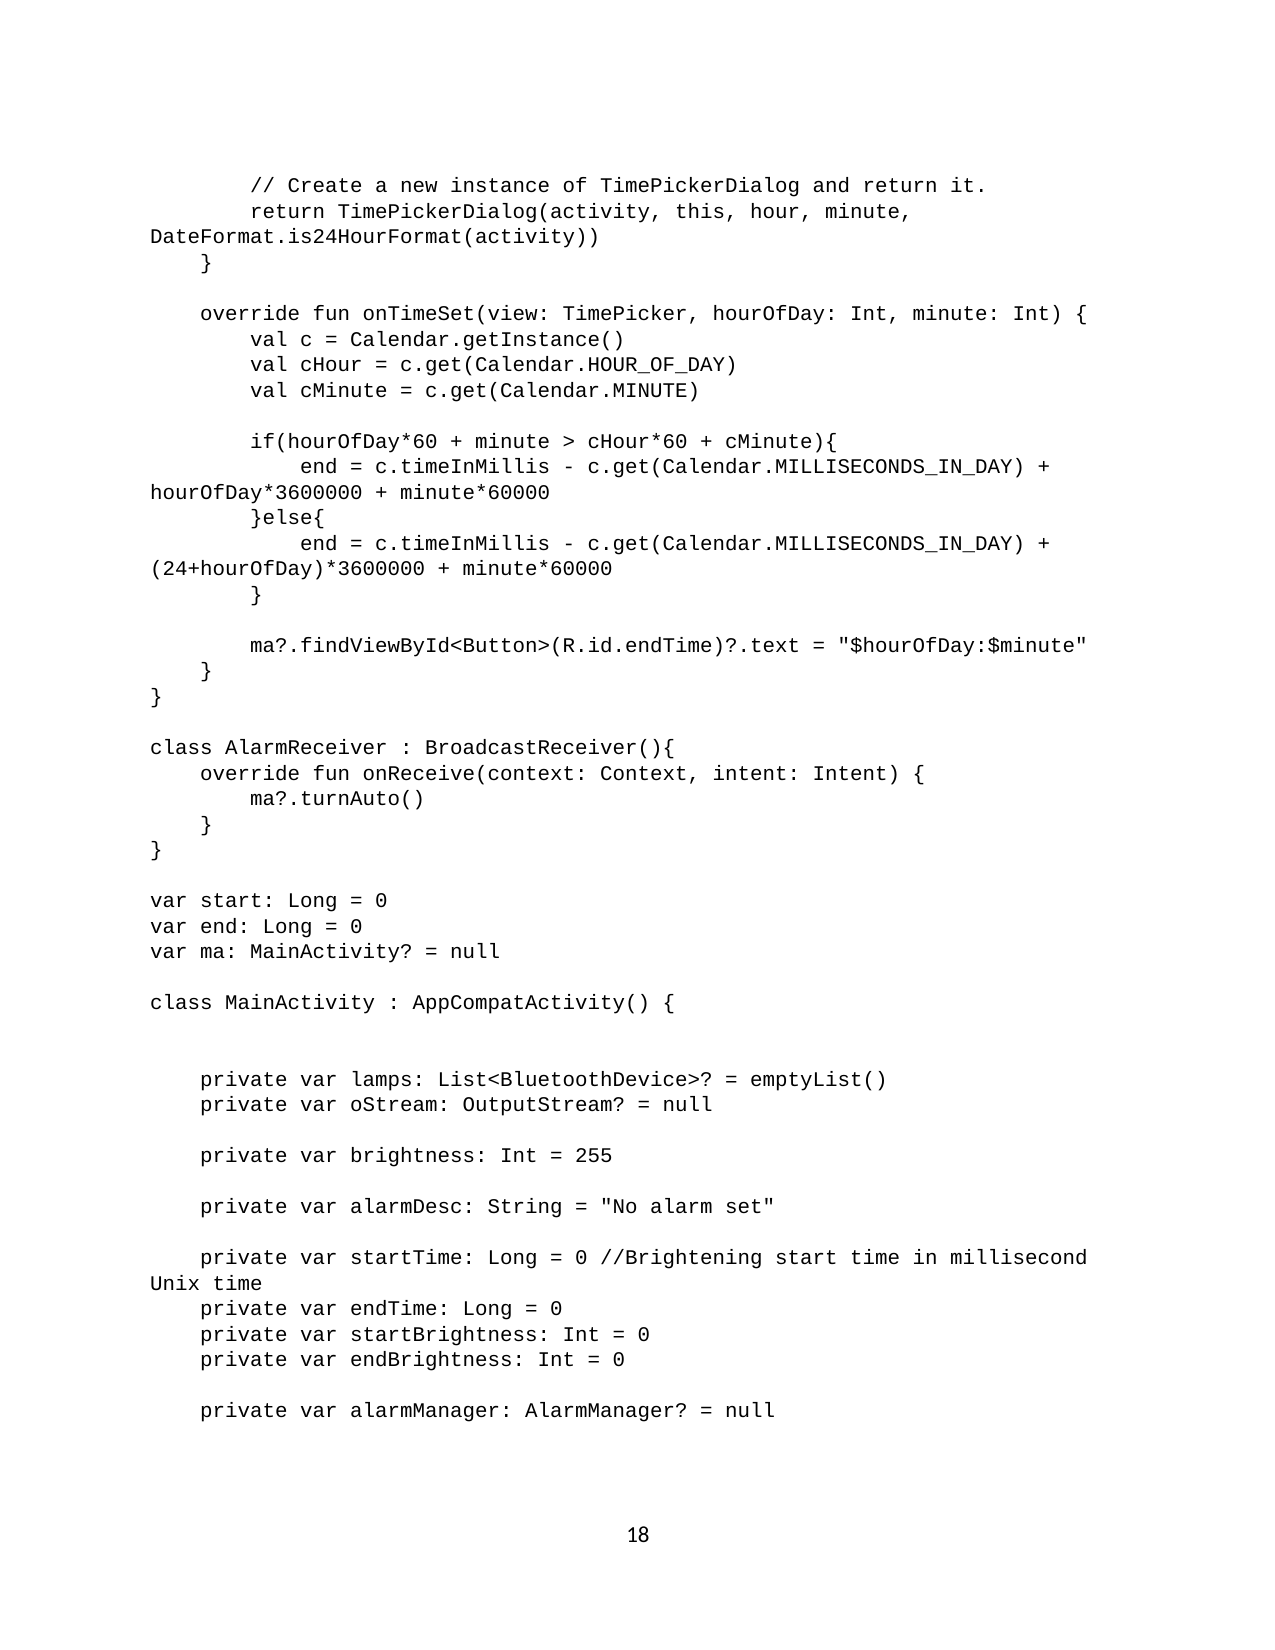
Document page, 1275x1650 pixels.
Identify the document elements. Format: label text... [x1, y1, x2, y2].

text private var endTime: Long = 0 [150, 1298, 1125, 1322]
text } [150, 252, 1125, 276]
text // Create a new instance of TimePickerDialog and return it. [150, 176, 1125, 199]
text private var alarmManager: AlarmManager? = null [150, 1401, 1125, 1424]
text } [150, 813, 1125, 837]
text ma?.findViewById<Button>(R.id.endTime)?.text = "$hourOfDay:$minute" [150, 635, 1125, 658]
text }else{ [150, 507, 1125, 531]
text } [150, 839, 1125, 863]
text } [150, 660, 1125, 684]
text private var startBrightness: Int = 0 [150, 1324, 1125, 1348]
text } [150, 686, 1125, 709]
text override fun onTimeSet(view: TimePicker, hourOfDay: Int, minute: Int) { [150, 303, 1125, 327]
text return TimePickerDialog(activity, this, hour, minute, DateFormat.is24HourFormat(activity)) [150, 201, 1125, 250]
text class MainActivity : AppCompatActivity() { [150, 992, 1125, 1016]
text var end: Long = 0 [150, 916, 1125, 939]
text private var startTime: Long = 0 //Brightening start time in millisecond Unix time [150, 1247, 1125, 1297]
text end = c.timeInMillis - c.get(Calendar.MILLISECONDS_IN_DAY) + (24+hourOfDay)*3600000 + minute*60000 [150, 533, 1125, 582]
text val cMinute = c.get(Calendar.MINUTE) [150, 380, 1125, 403]
text class AlarmReceiver : BroadcastReceiver(){ [150, 737, 1125, 761]
text val cHour = c.get(Calendar.HOUR_OF_DAY) [150, 354, 1125, 378]
text end = c.timeInMillis - c.get(Calendar.MILLISECONDS_IN_DAY) + hourOfDay*3600000 + minute*60000 [150, 456, 1125, 505]
text override fun onReceive(context: Context, intent: Intent) { [150, 762, 1125, 786]
text private var endBrightness: Int = 0 [150, 1349, 1125, 1373]
text if(hourOfDay*60 + minute > cHour*60 + cMinute){ [150, 431, 1125, 454]
text private var alarmDesc: String = "No alarm set" [150, 1196, 1125, 1220]
text private var brightness: Int = 255 [150, 1145, 1125, 1169]
text private var lamps: List<BluetoothDevice>? = emptyList() [150, 1069, 1125, 1092]
text } [150, 584, 1125, 607]
text private var oStream: OutputStream? = null [150, 1094, 1125, 1118]
text val c = Calendar.getInstance() [150, 329, 1125, 352]
text ma?.turnAuto() [150, 788, 1125, 812]
text var ma: MainActivity? = null [150, 941, 1125, 965]
text var start: Long = 0 [150, 890, 1125, 914]
